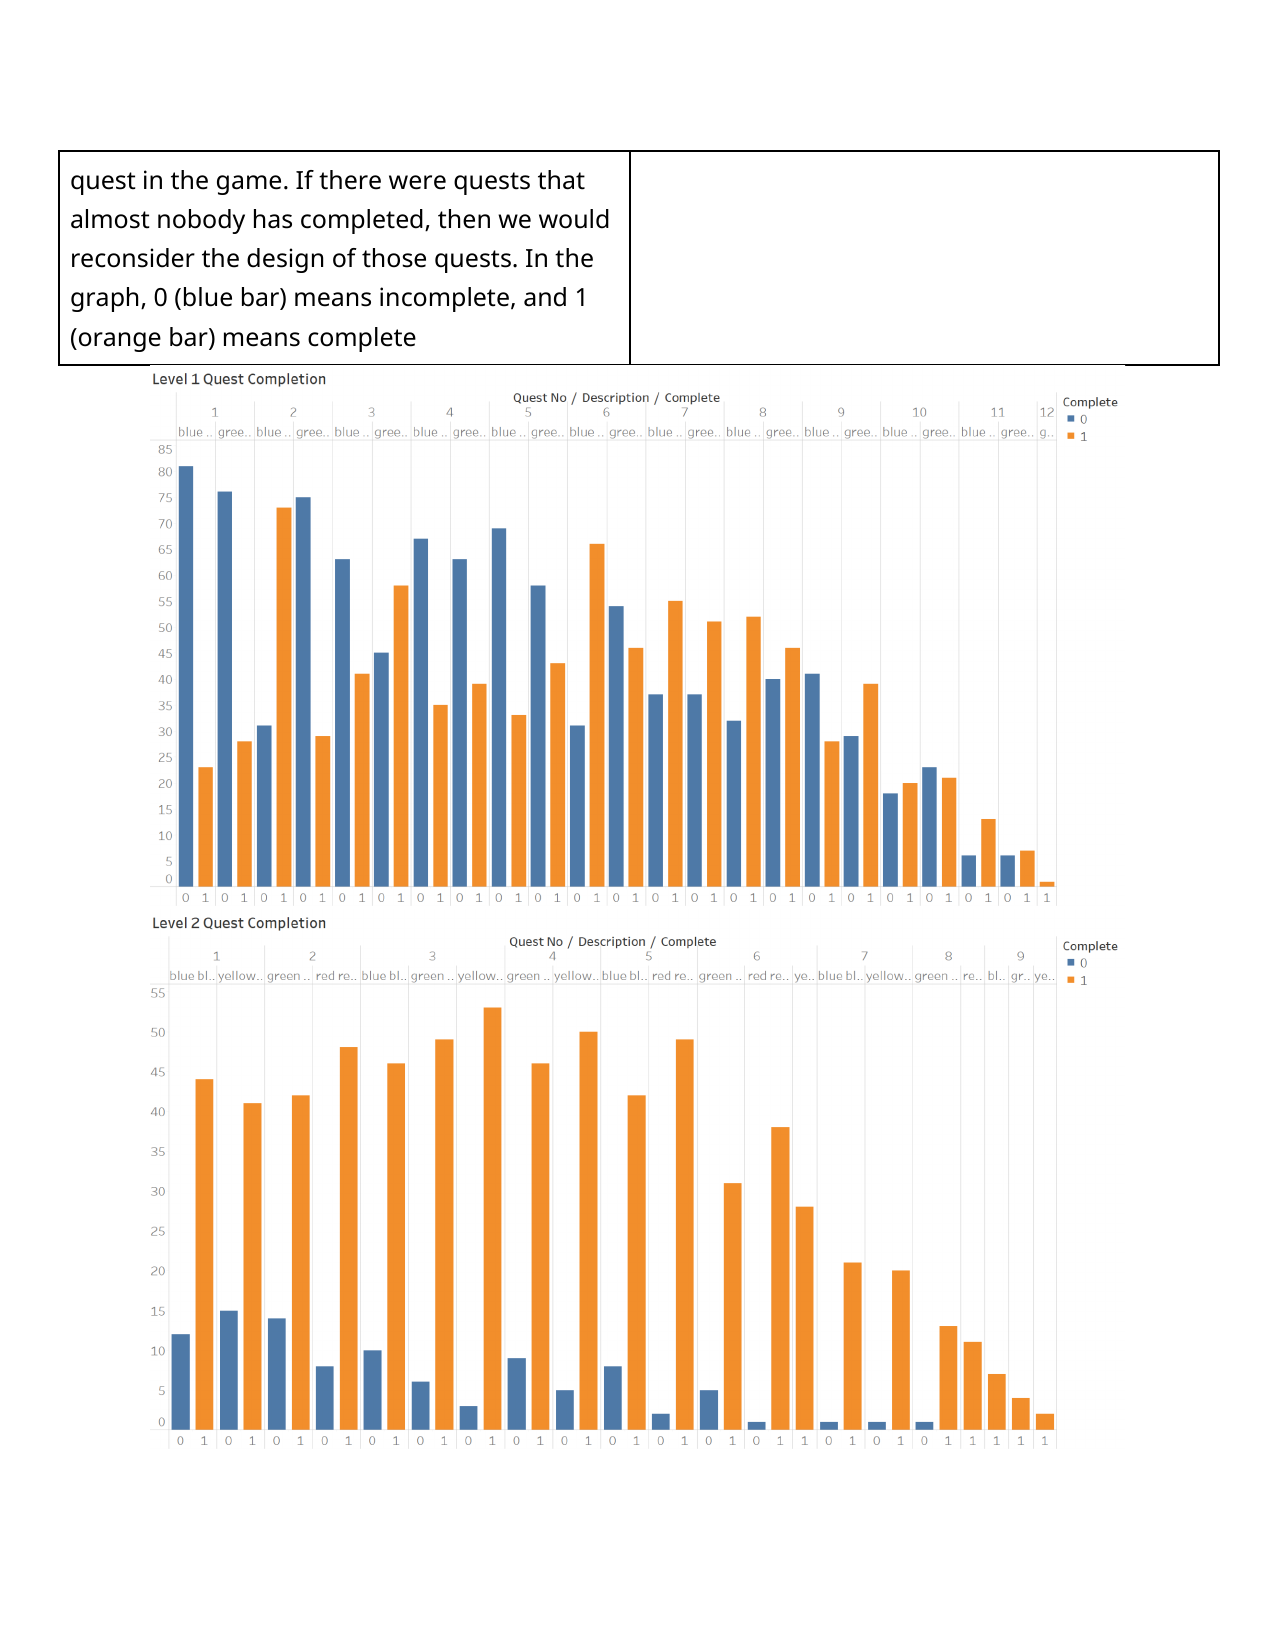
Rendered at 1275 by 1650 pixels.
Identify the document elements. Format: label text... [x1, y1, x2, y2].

picture [150, 365, 1125, 906]
table_cell [631, 152, 1218, 364]
picture [150, 909, 1125, 1449]
table_cell quest in the game. If there were quests that almost nobody has completed, then we would reconsider the design of those quests. In the graph, 0 (blue bar) means incomplete, and 1 (orange bar) means complete [60, 152, 629, 364]
